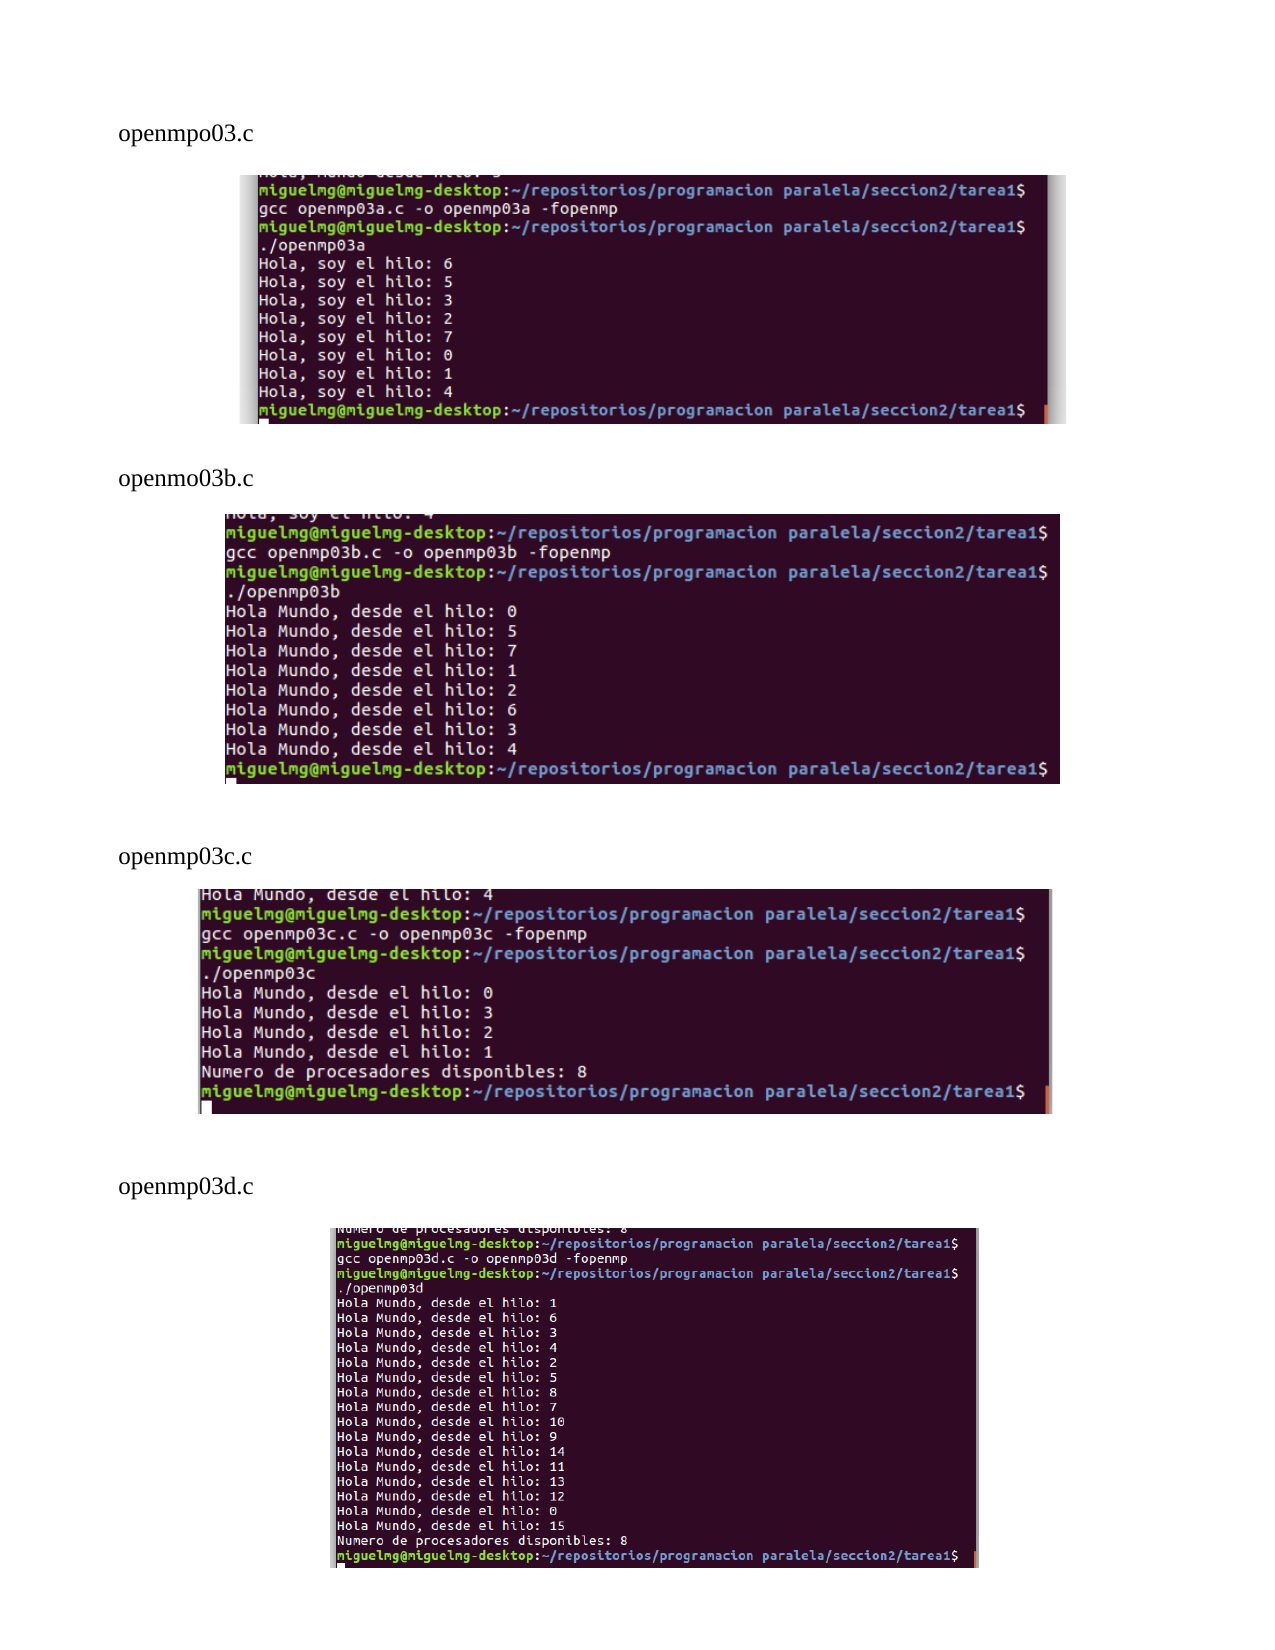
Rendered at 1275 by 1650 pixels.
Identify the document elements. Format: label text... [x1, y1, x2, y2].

picture [225, 639, 442, 784]
text openmpo03.c [118, 118, 1157, 147]
picture [239, 291, 447, 424]
text openmp03d.c [118, 1171, 1157, 1200]
picture [197, 1010, 422, 1114]
picture [330, 1233, 497, 1568]
text openmp03c.c [118, 841, 1157, 869]
text openmo03b.c [118, 463, 1157, 492]
